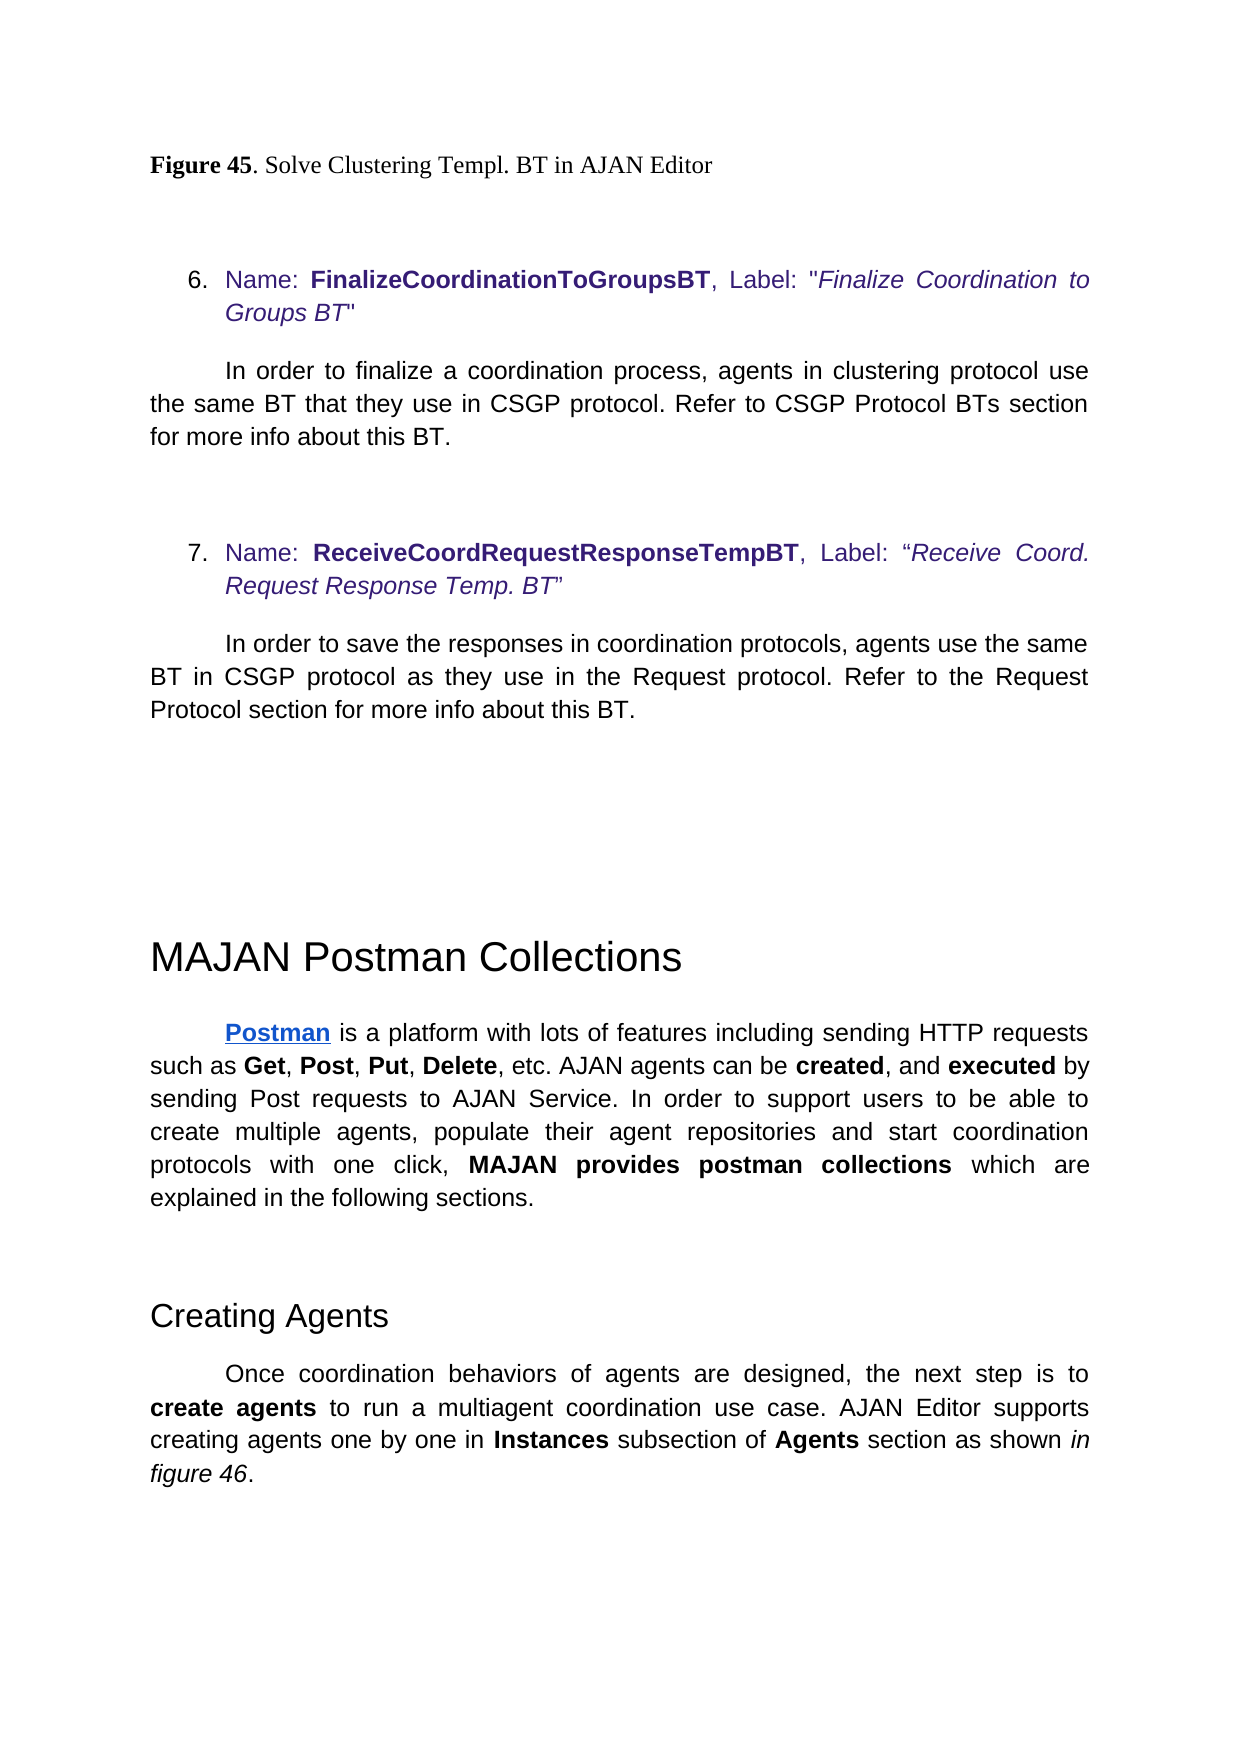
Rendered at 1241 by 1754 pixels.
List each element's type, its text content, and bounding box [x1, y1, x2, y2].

text Once coordination behaviors of agents are designed, the next step is to create agents to run a multiagent coordination use case. AJAN Editor supports creating agents one by one in Instances subsection of Agents section as shown in figure 46. [150, 1359, 1090, 1487]
text Figure 45. Solve Clustering Templ. BT in AJAN Editor [150, 150, 1090, 179]
text In order to finalize a coordination process, agents in clustering protocol use the same BT that they use in CSGP protocol. Refer to CSGP Protocol BTs section for more info about this BT. [150, 356, 1090, 451]
text Postman is a platform with lots of features including sending HTTP requests such as Get, Post, Put, Delete, etc. AJAN agents can be created, and executed by sending Post requests to AJAN Service. In order to support users to be able to create multiple agents, populate their agent repositories and start coordination protocols with one click, MAJAN provides postman collections which are explained in the following sections. [150, 1018, 1090, 1212]
subtitle Creating Agents [150, 1296, 1090, 1334]
text In order to save the responses in coordination protocols, agents use the same BT in CSGP protocol as they use in the Request protocol. Refer to the Request Protocol section for more info about this BT. [150, 629, 1090, 724]
list Name: FinalizeCoordinationToGroupsBT, Label: "Finalize Coordination to Groups BT" [187, 265, 1090, 326]
list Name: ReceiveCoordRequestResponseTempBT, Label: “Receive Coord. Request Response Temp. BT” [187, 538, 1090, 599]
subtitle MAJAN Postman Collections [150, 933, 1090, 981]
